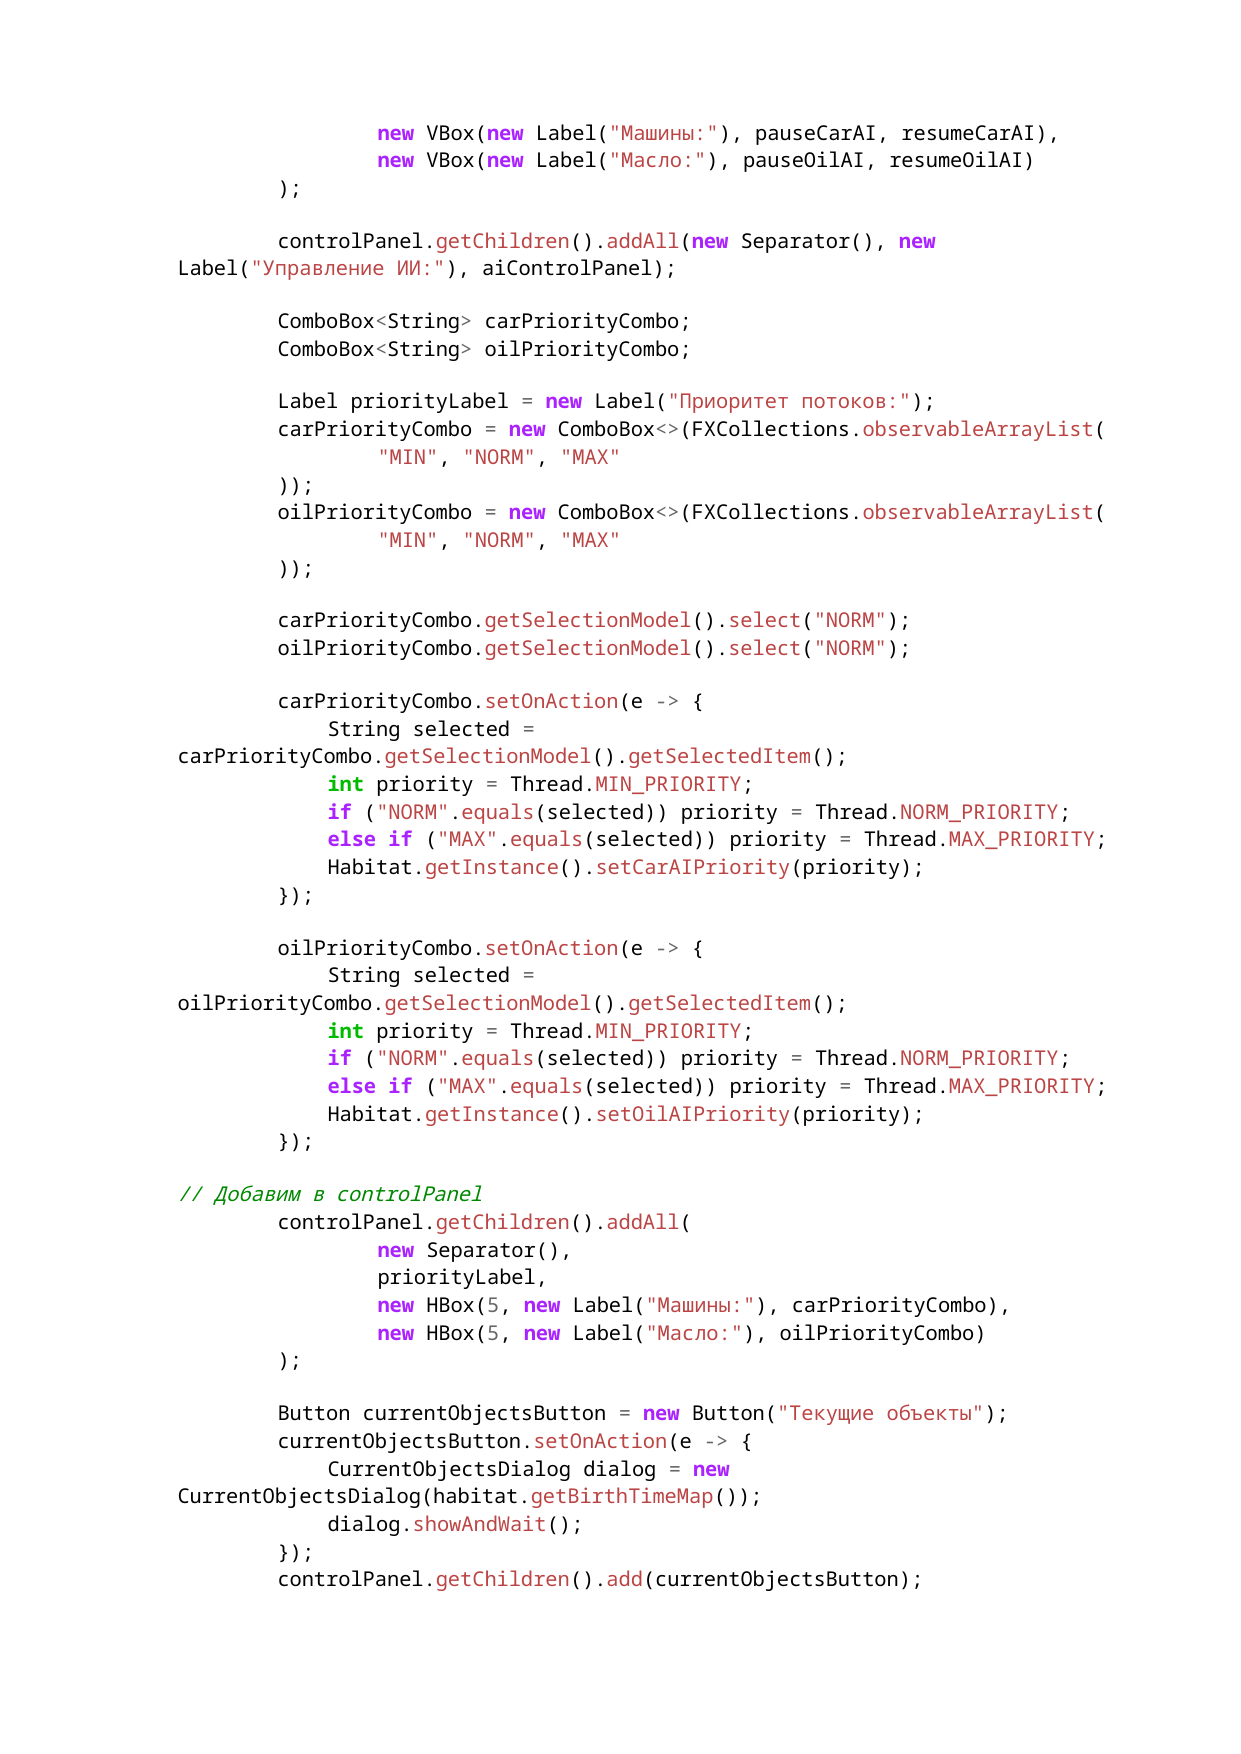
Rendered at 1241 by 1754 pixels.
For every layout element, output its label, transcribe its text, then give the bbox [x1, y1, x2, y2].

text String selected = carPriorityCombo.getSelectionModel().getSelectedItem(); [177, 714, 1152, 769]
text carPriorityCombo.setOnAction(e -> { [177, 686, 1152, 714]
text oilPriorityCombo.setOnAction(e -> { [177, 933, 1152, 961]
text priorityLabel, [177, 1263, 1152, 1291]
text )); [177, 553, 1152, 581]
text ComboBox<String> carPriorityCombo; [177, 307, 1152, 334]
text Habitat.getInstance().setCarAIPriority(priority); [177, 853, 1152, 880]
text else if ("MAX".equals(selected)) priority = Thread.MAX_PRIORITY; [177, 825, 1152, 853]
text CurrentObjectsDialog dialog = new CurrentObjectsDialog(habitat.getBirthTimeMap()); [177, 1454, 1152, 1509]
text }); [177, 880, 1152, 908]
text )); [177, 470, 1152, 498]
text ); [177, 1346, 1152, 1374]
text ComboBox<String> oilPriorityCombo; [177, 334, 1152, 362]
text if ("NORM".equals(selected)) priority = Thread.NORM_PRIORITY; [177, 797, 1152, 825]
text Label priorityLabel = new Label("Приоритет потоков:"); [177, 387, 1152, 415]
text int priority = Thread.MIN_PRIORITY; [177, 769, 1152, 797]
text controlPanel.getChildren().addAll(new Separator(), new Label("Управление ИИ:"), aiControlPanel); [177, 226, 1152, 282]
text Button currentObjectsButton = new Button("Текущие объекты"); [177, 1399, 1152, 1426]
text dialog.showAndWait(); [177, 1509, 1152, 1537]
text new Separator(), [177, 1235, 1152, 1263]
text carPriorityCombo.getSelectionModel().select("NORM"); [177, 606, 1152, 634]
text new HBox(5, new Label("Масло:"), oilPriorityCombo) [177, 1318, 1152, 1346]
text new VBox(new Label("Масло:"), pauseOilAI, resumeOilAI) [177, 146, 1152, 173]
text currentObjectsButton.setOnAction(e -> { [177, 1426, 1152, 1454]
text if ("NORM".equals(selected)) priority = Thread.NORM_PRIORITY; [177, 1044, 1152, 1072]
text // Добавим в controlPanel [177, 1180, 1152, 1207]
text else if ("MAX".equals(selected)) priority = Thread.MAX_PRIORITY; [177, 1072, 1152, 1099]
text new HBox(5, new Label("Машины:"), carPriorityCombo), [177, 1291, 1152, 1318]
text int priority = Thread.MIN_PRIORITY; [177, 1016, 1152, 1044]
text new VBox(new Label("Машины:"), pauseCarAI, resumeCarAI), [177, 118, 1152, 146]
text ); [177, 173, 1152, 201]
text oilPriorityCombo = new ComboBox<>(FXCollections.observableArrayList( [177, 498, 1152, 526]
text }); [177, 1127, 1152, 1155]
text String selected = oilPriorityCombo.getSelectionModel().getSelectedItem(); [177, 961, 1152, 1016]
text carPriorityCombo = new ComboBox<>(FXCollections.observableArrayList( [177, 415, 1152, 442]
text controlPanel.getChildren().add(currentObjectsButton); [177, 1565, 1152, 1593]
text }); [177, 1537, 1152, 1565]
text oilPriorityCombo.getSelectionModel().select("NORM"); [177, 634, 1152, 661]
text Habitat.getInstance().setOilAIPriority(priority); [177, 1099, 1152, 1127]
text "MIN", "NORM", "MAX" [177, 442, 1152, 470]
text controlPanel.getChildren().addAll( [177, 1207, 1152, 1235]
text "MIN", "NORM", "MAX" [177, 526, 1152, 553]
